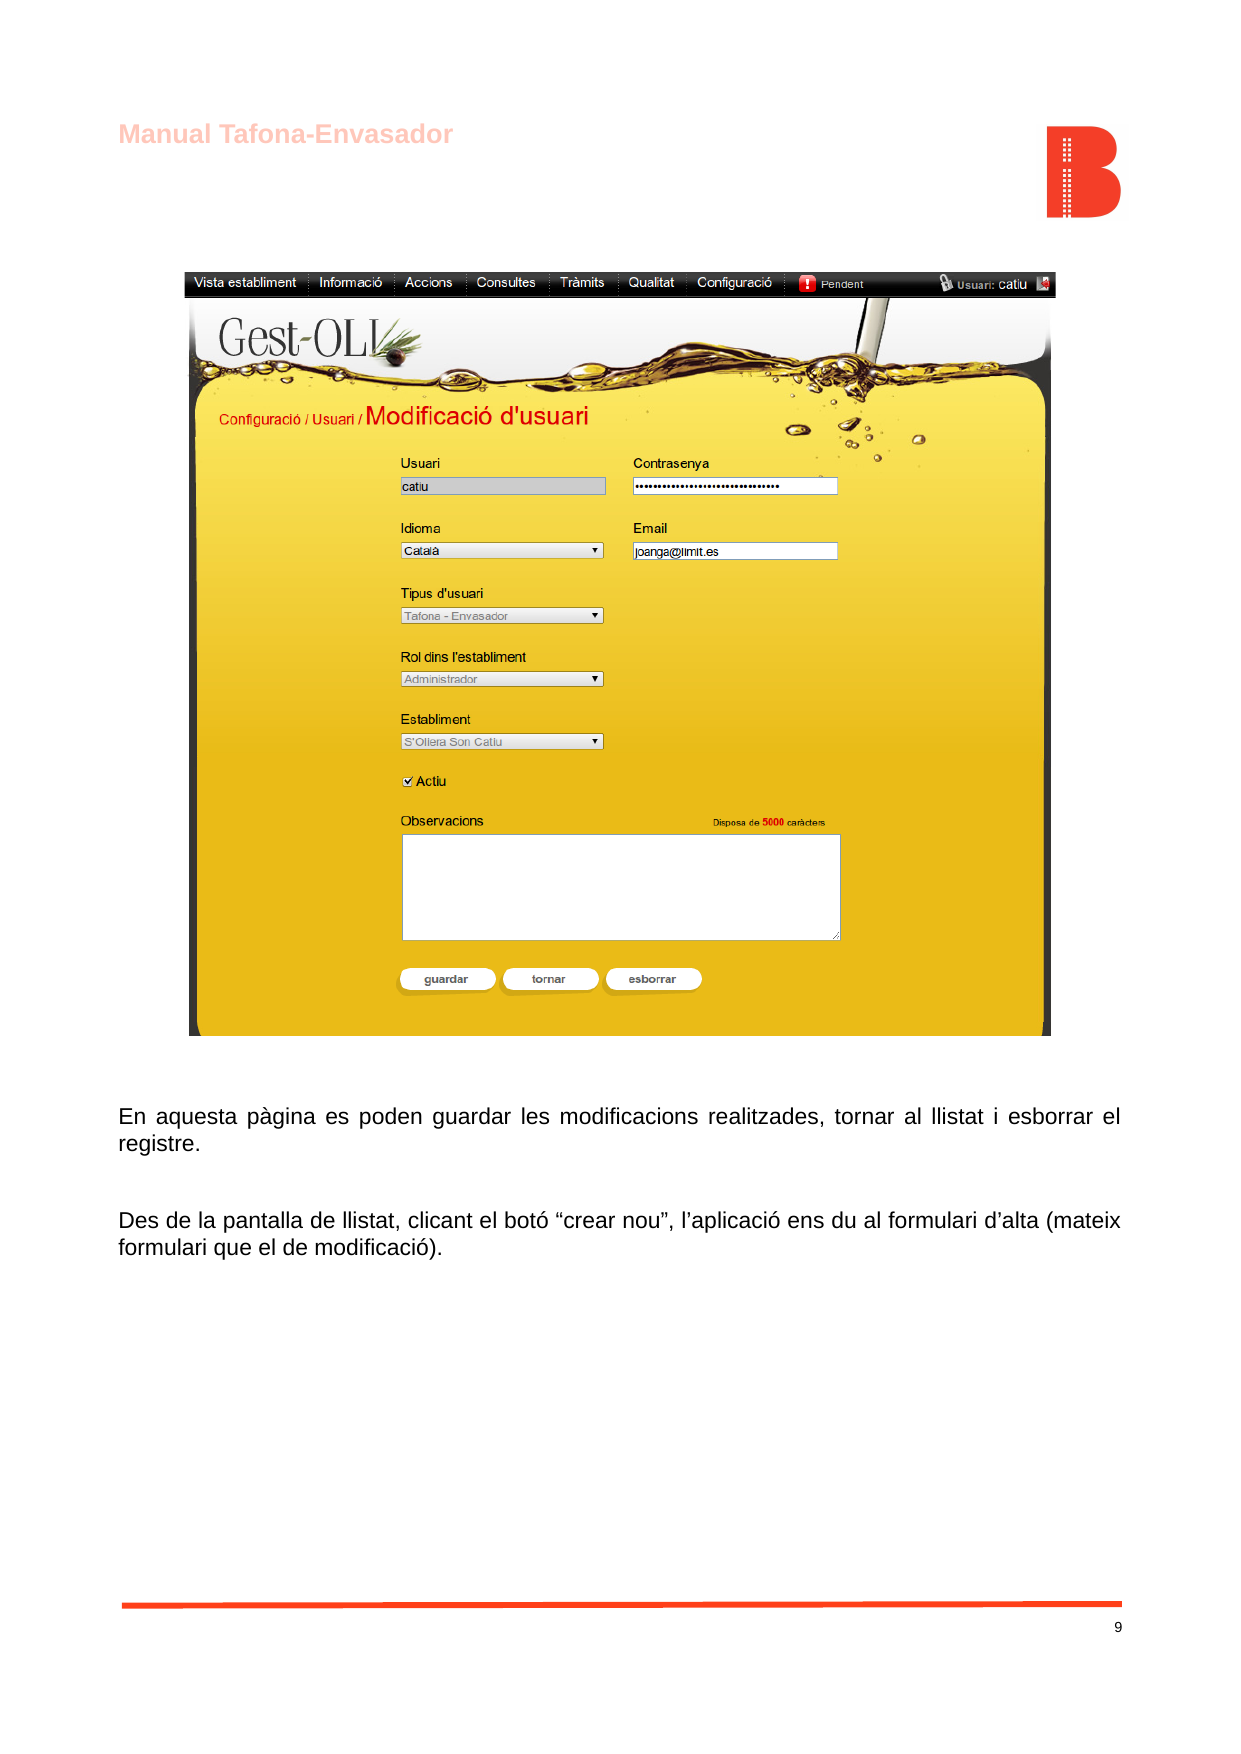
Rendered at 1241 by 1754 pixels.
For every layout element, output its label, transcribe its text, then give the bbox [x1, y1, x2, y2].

picture [1036, 124, 1130, 221]
picture [184, 272, 1056, 1036]
text Des de la pantalla de llistat, clicant el botó “crear nou”, l’aplicació ens du al formulari d’alta (mateix formulari que el de modificació). [118, 1207, 1122, 1260]
text En aquesta pàgina es poden guardar les modificacions realitzades, tornar al llistat i esborrar el registre. [118, 1103, 1122, 1156]
